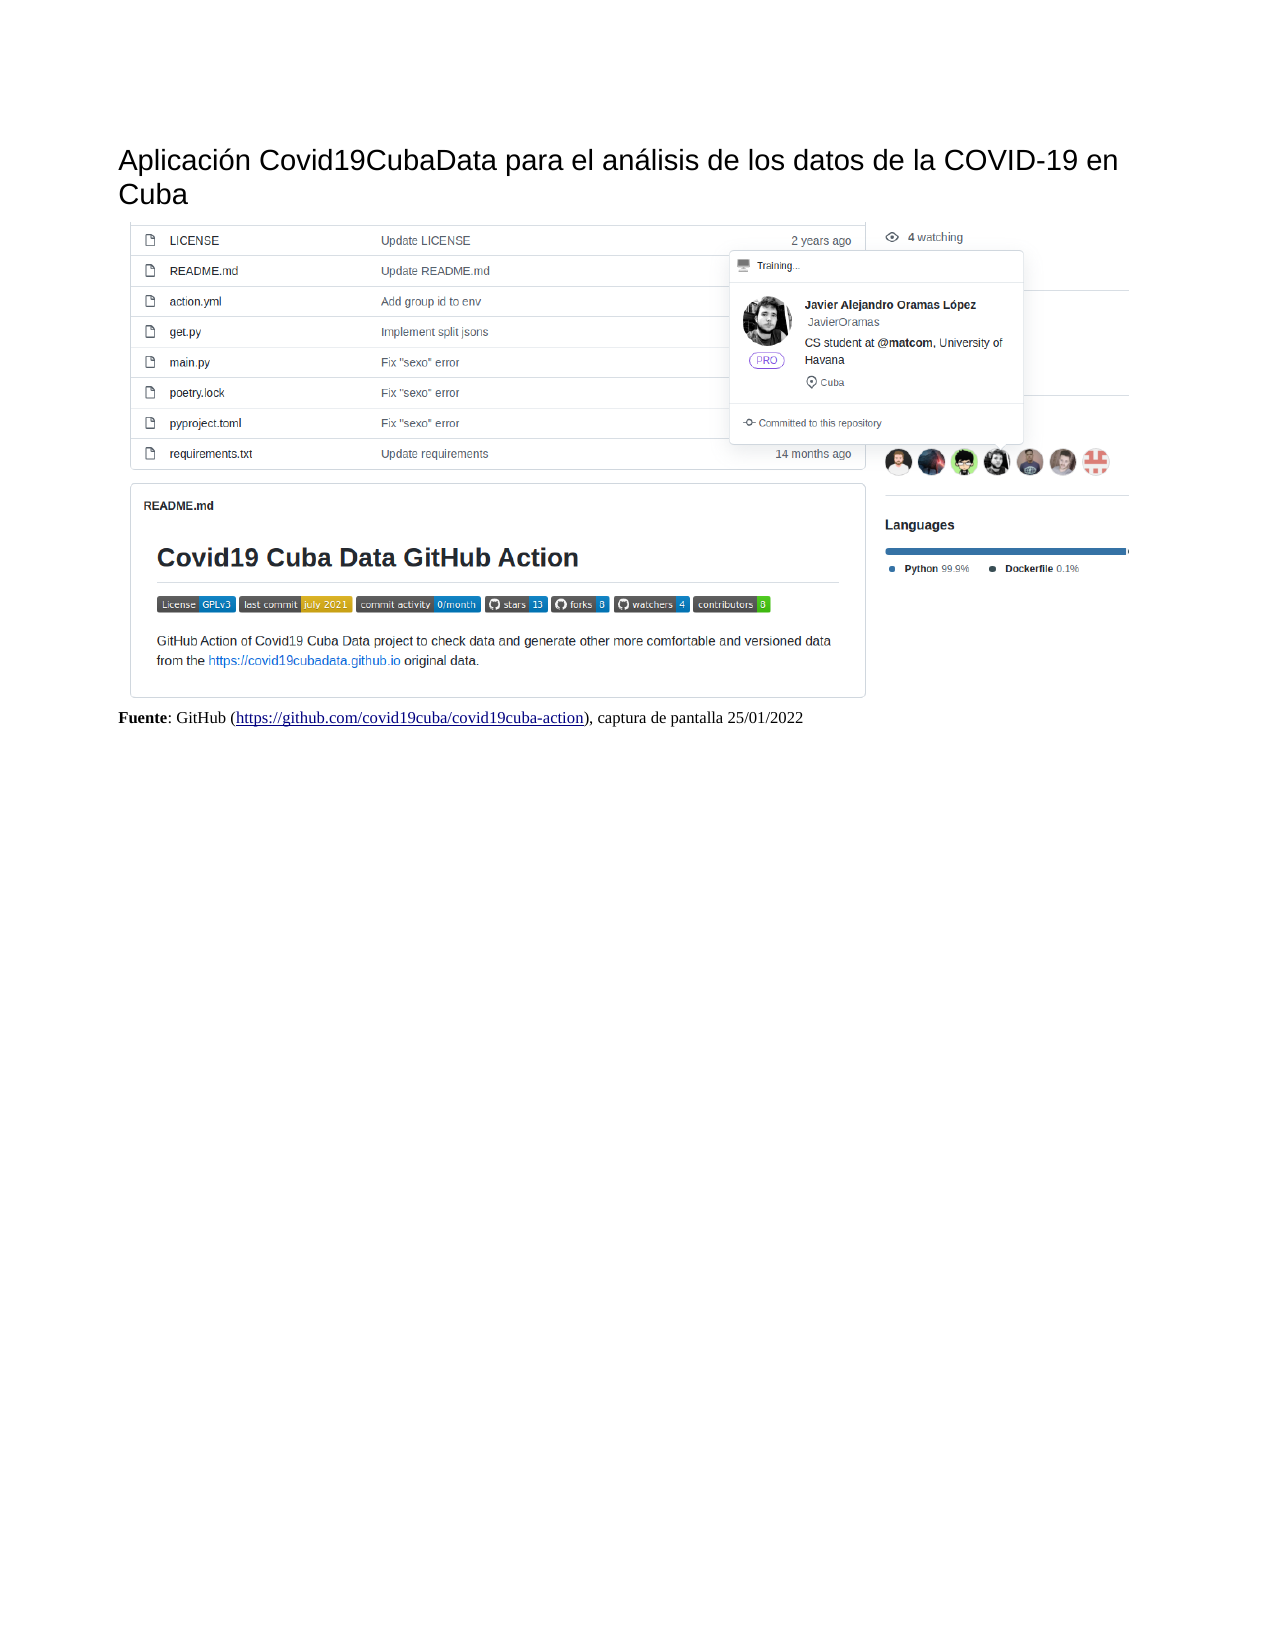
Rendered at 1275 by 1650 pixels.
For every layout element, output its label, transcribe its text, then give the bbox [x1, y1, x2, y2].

subtitle Aplicación Covid19CubaData para el análisis de los datos de la COVID-19 en Cuba [118, 143, 1157, 210]
text Fuente: GitHub (https://github.com/covid19cuba/covid19cuba-action), captura de pantalla 25/01/2022 [118, 706, 1157, 727]
picture [118, 222, 1157, 706]
